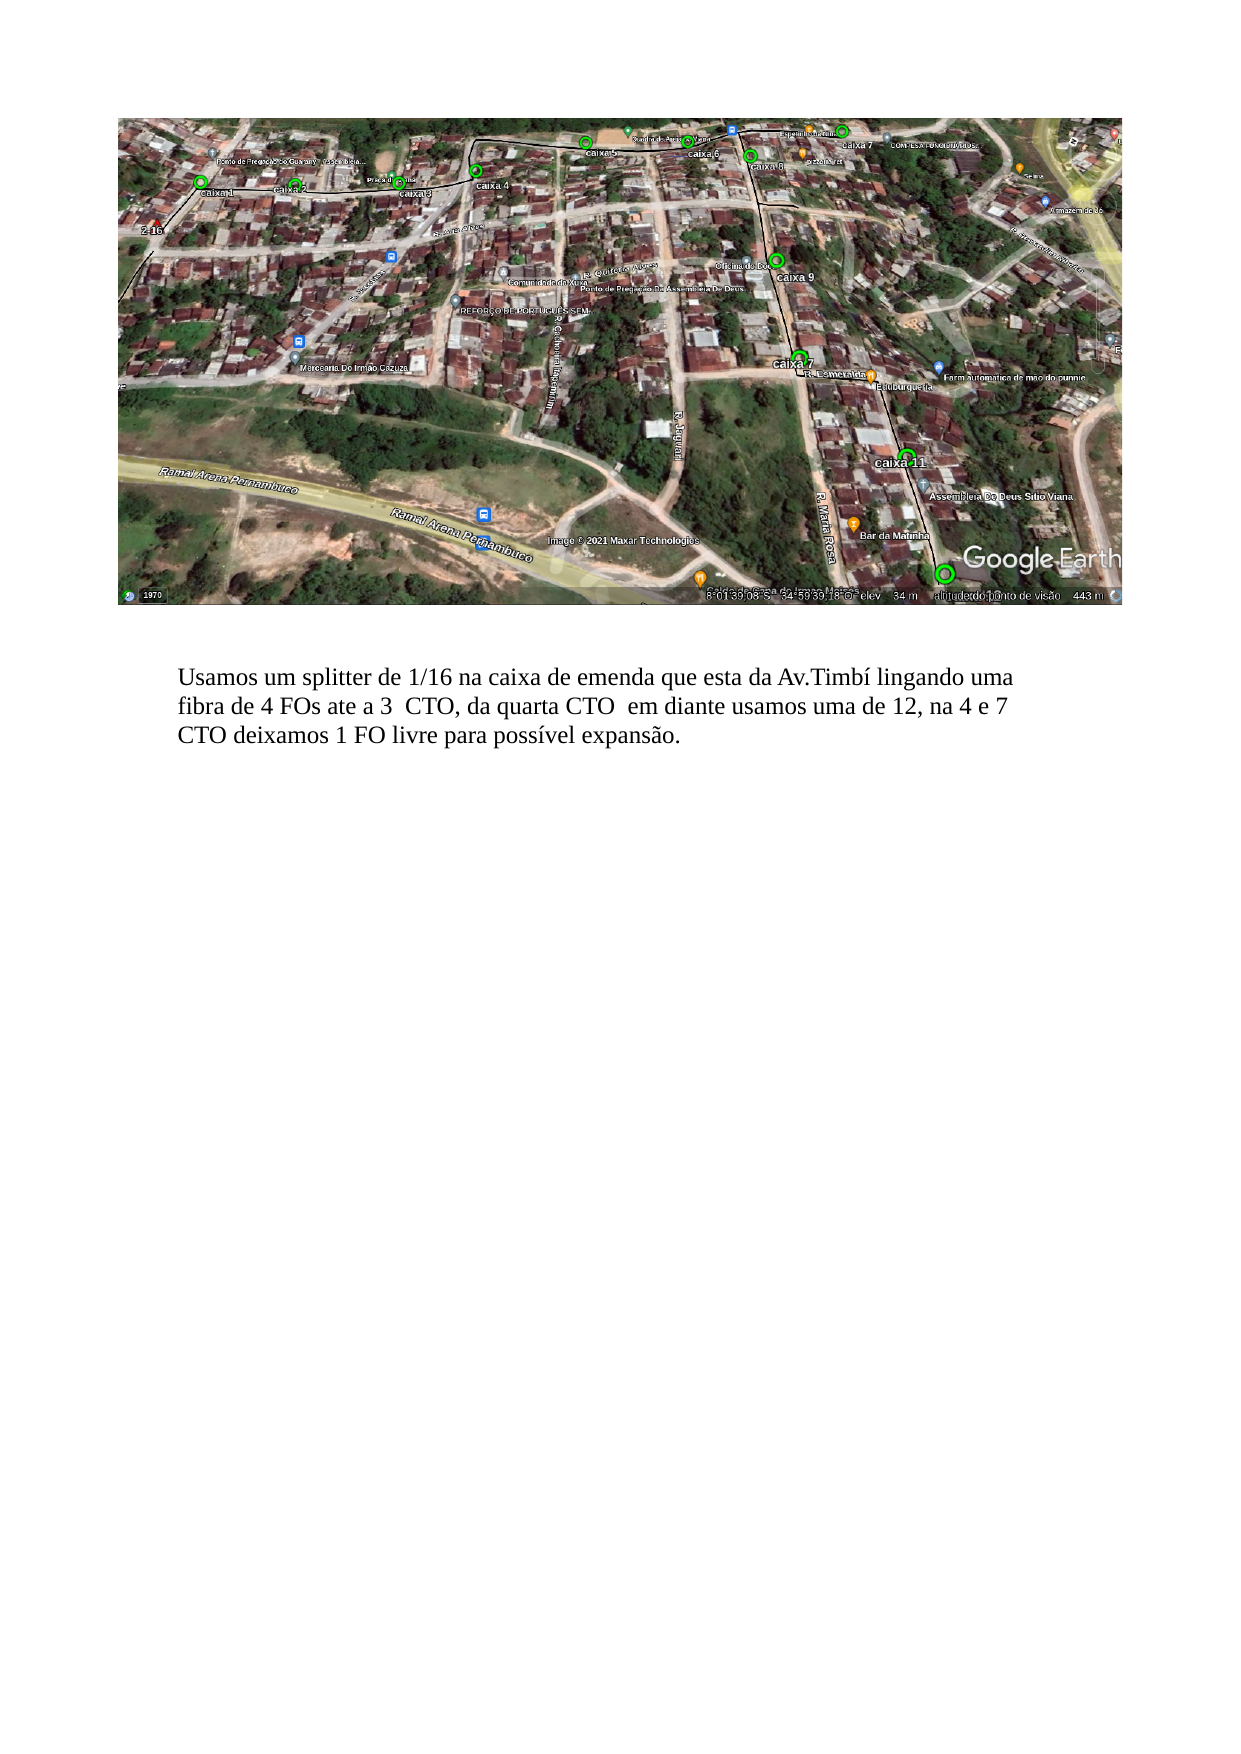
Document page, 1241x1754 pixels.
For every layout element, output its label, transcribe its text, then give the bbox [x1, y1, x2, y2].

text Usamos um splitter de 1/16 na caixa de emenda que esta da Av.Timbí lingando uma fibra de 4 FOs ate a 3 CTO, da quarta CTO em diante usamos uma de 12, na 4 e 7 CTO deixamos 1 FO livre para possível expansão. [177, 662, 1063, 748]
picture [118, 118, 1123, 605]
